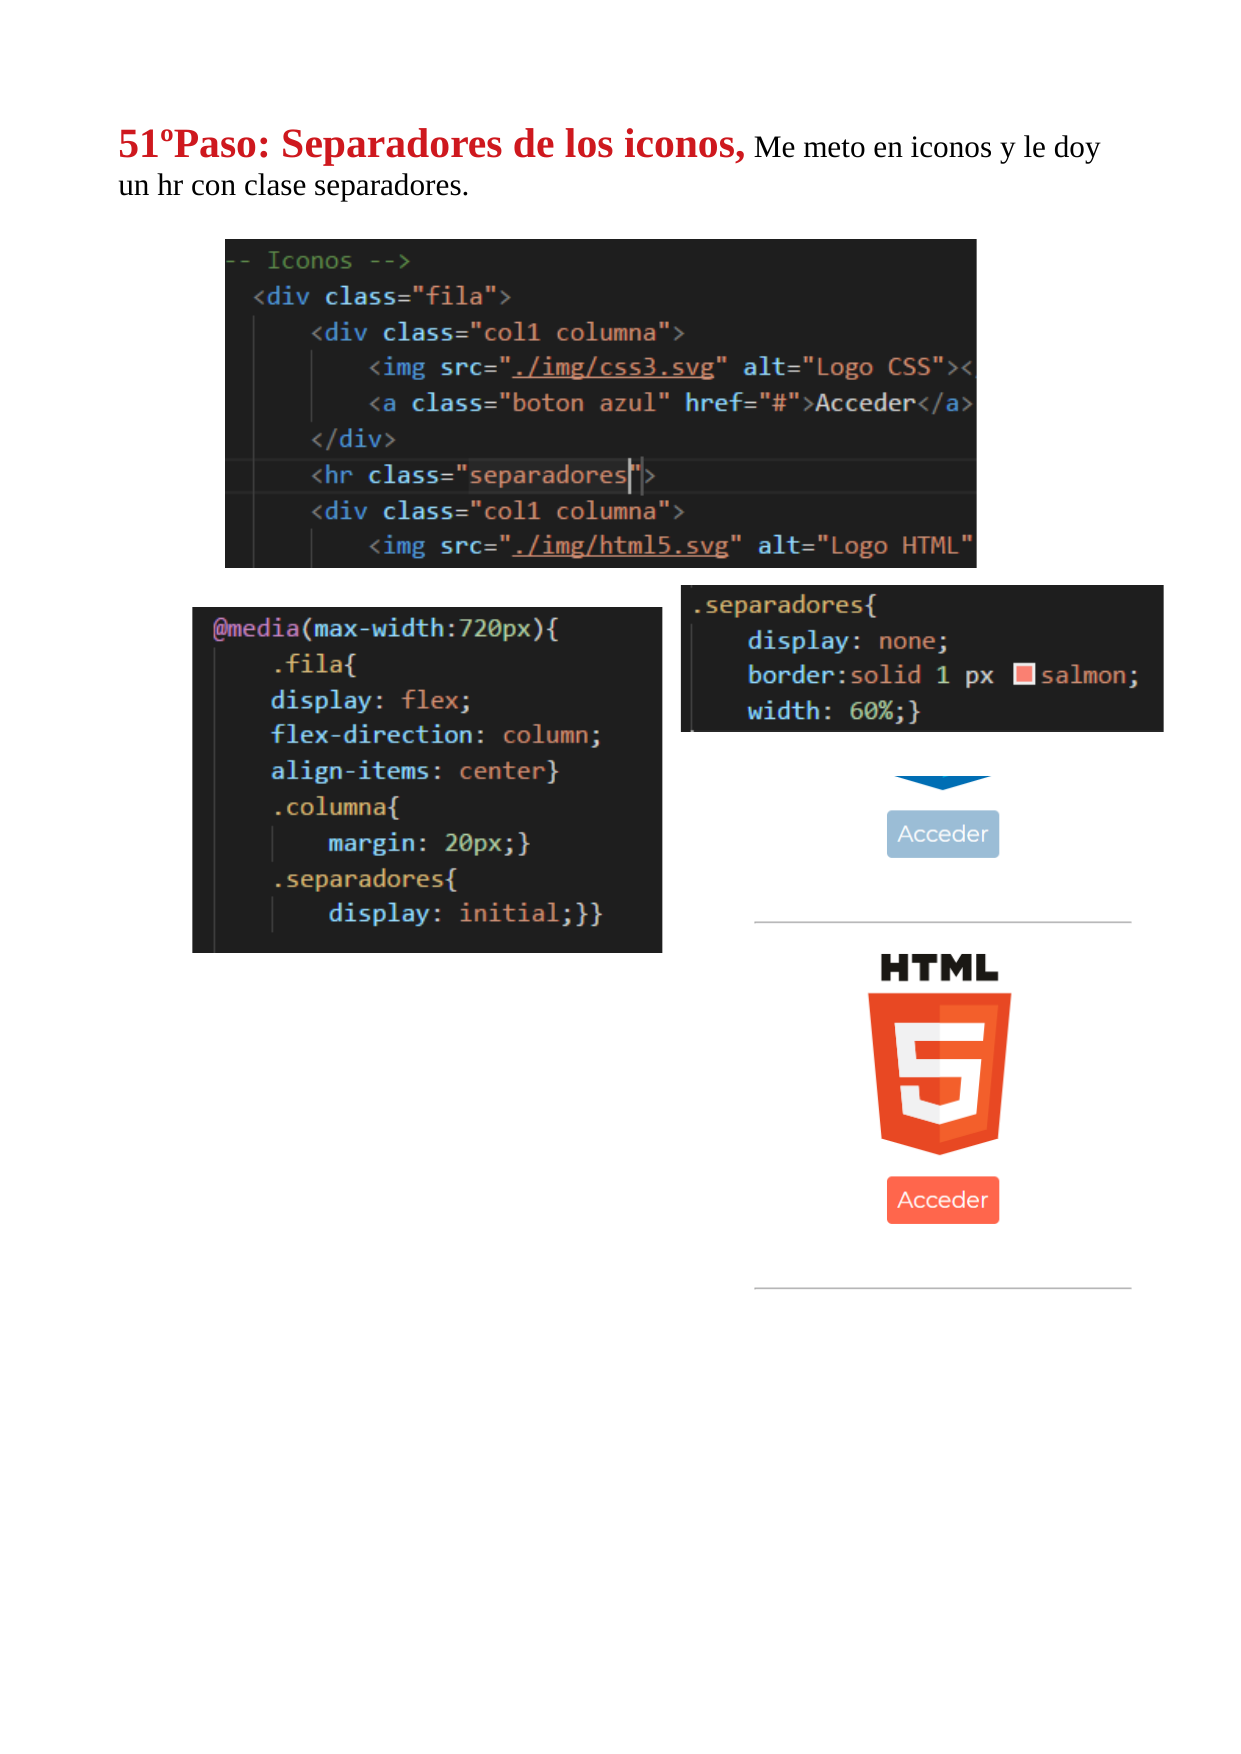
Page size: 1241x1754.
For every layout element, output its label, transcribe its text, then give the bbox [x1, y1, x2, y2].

picture [680, 585, 1164, 732]
picture [225, 239, 977, 568]
picture [715, 776, 1145, 1320]
text 51ºPaso: Separadores de los iconos, Me meto en iconos y le doy un hr con clase separadores. [118, 118, 1122, 202]
picture [192, 607, 663, 953]
